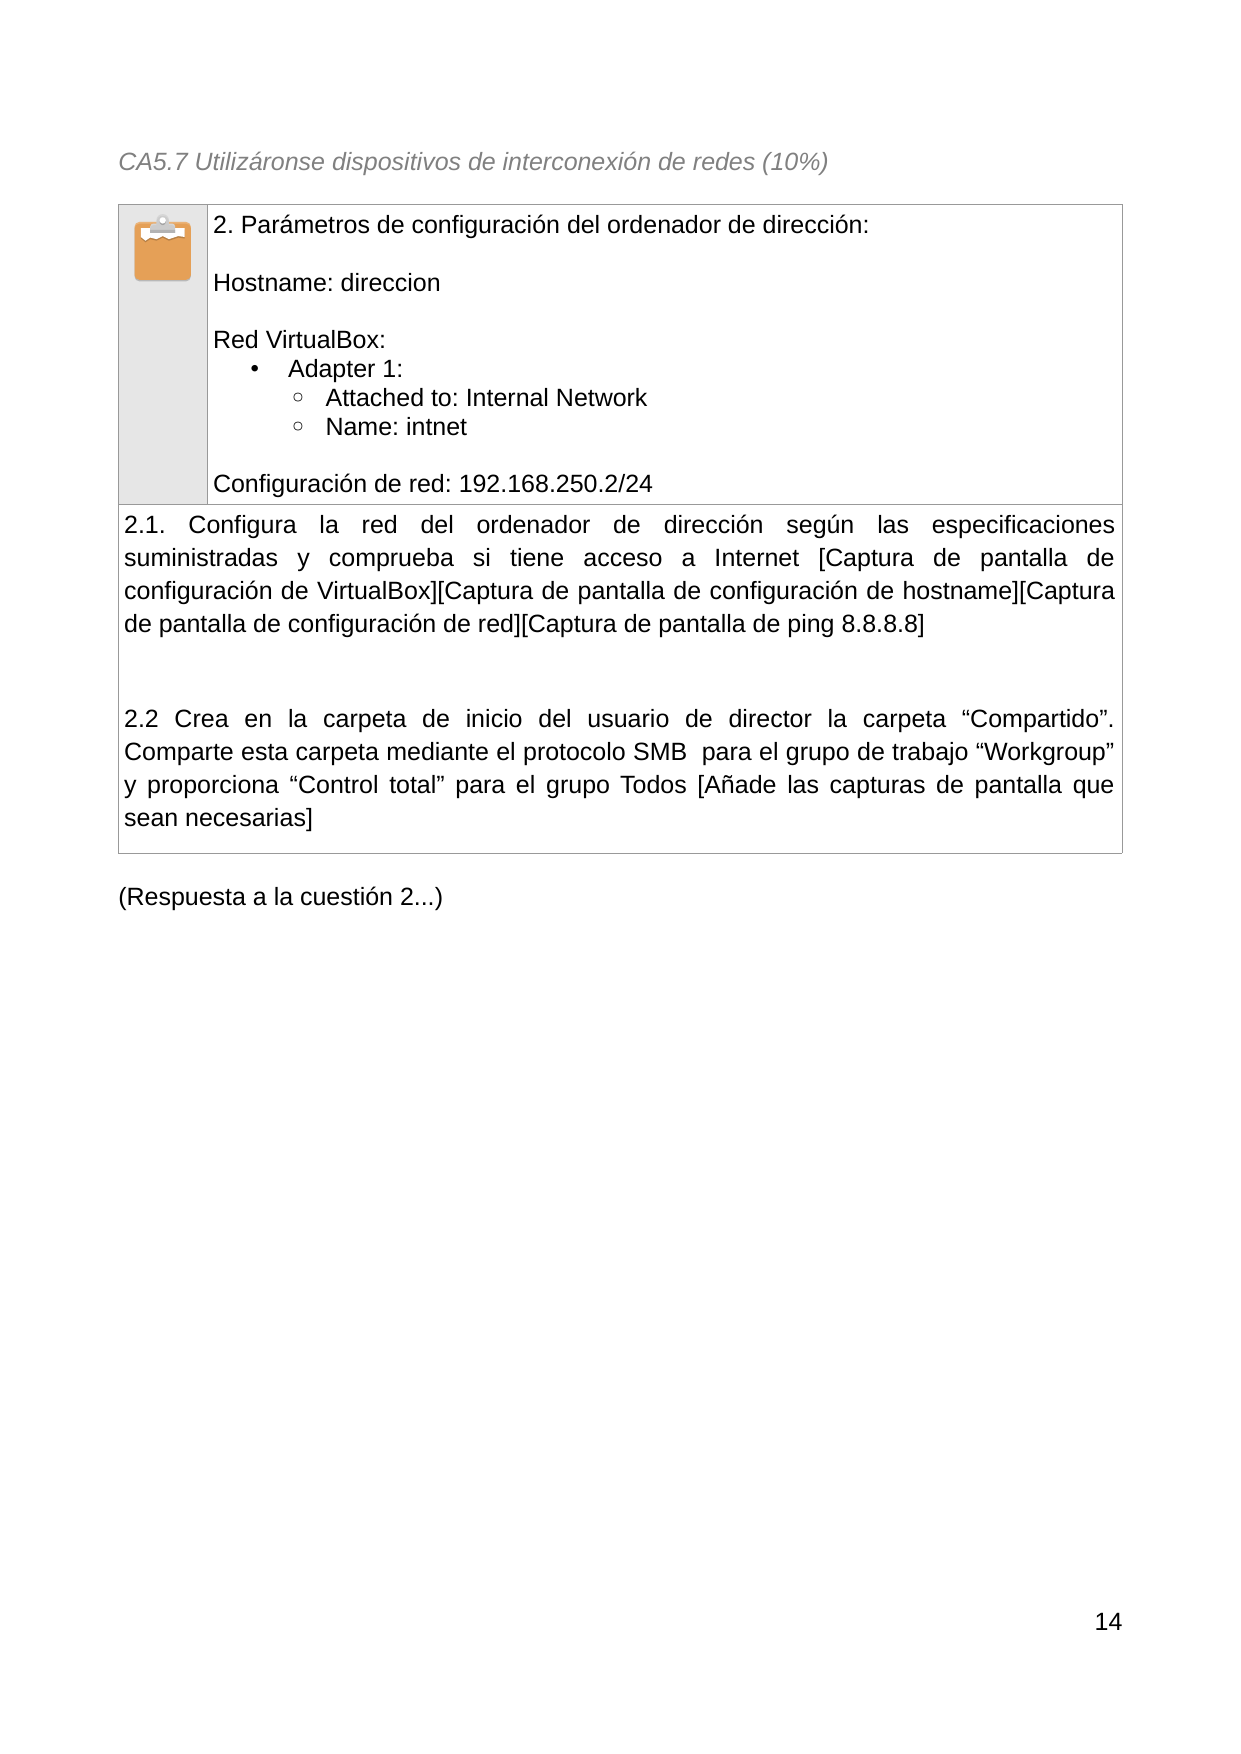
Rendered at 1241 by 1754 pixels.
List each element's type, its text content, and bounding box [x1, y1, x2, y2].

table_header 2. Parámetros de configuración del ordenador de dirección: Hostname: direccion Red VirtualBox: Adapter 1: Attached to: Internal Network Name: intnet Configuración de red: 192.168.250.2/24 [208, 205, 1122, 504]
table_header [119, 205, 207, 504]
table_cell 2.1. Configura la red del ordenador de dirección según las especificaciones suministradas y comprueba si tiene acceso a Internet [Captura de pantalla de configuración de VirtualBox][Captura de pantalla de configuración de hostname][Captura de pantalla de configuración de red][Captura de pantalla de ping 8.8.8.8] 2.2 Crea en la carpeta de inicio del usuario de director la carpeta “Compartido”. Comparte esta carpeta mediante el protocolo SMB para el grupo de trabajo “Workgroup” y proporciona “Control total” para el grupo Todos [Añade las capturas de pantalla que sean necesarias] [119, 505, 1122, 853]
text CA5.7 Utilizáronse dispositivos de interconexión de redes (10%) [118, 147, 1122, 176]
text (Respuesta a la cuestión 2...) [118, 881, 1122, 910]
